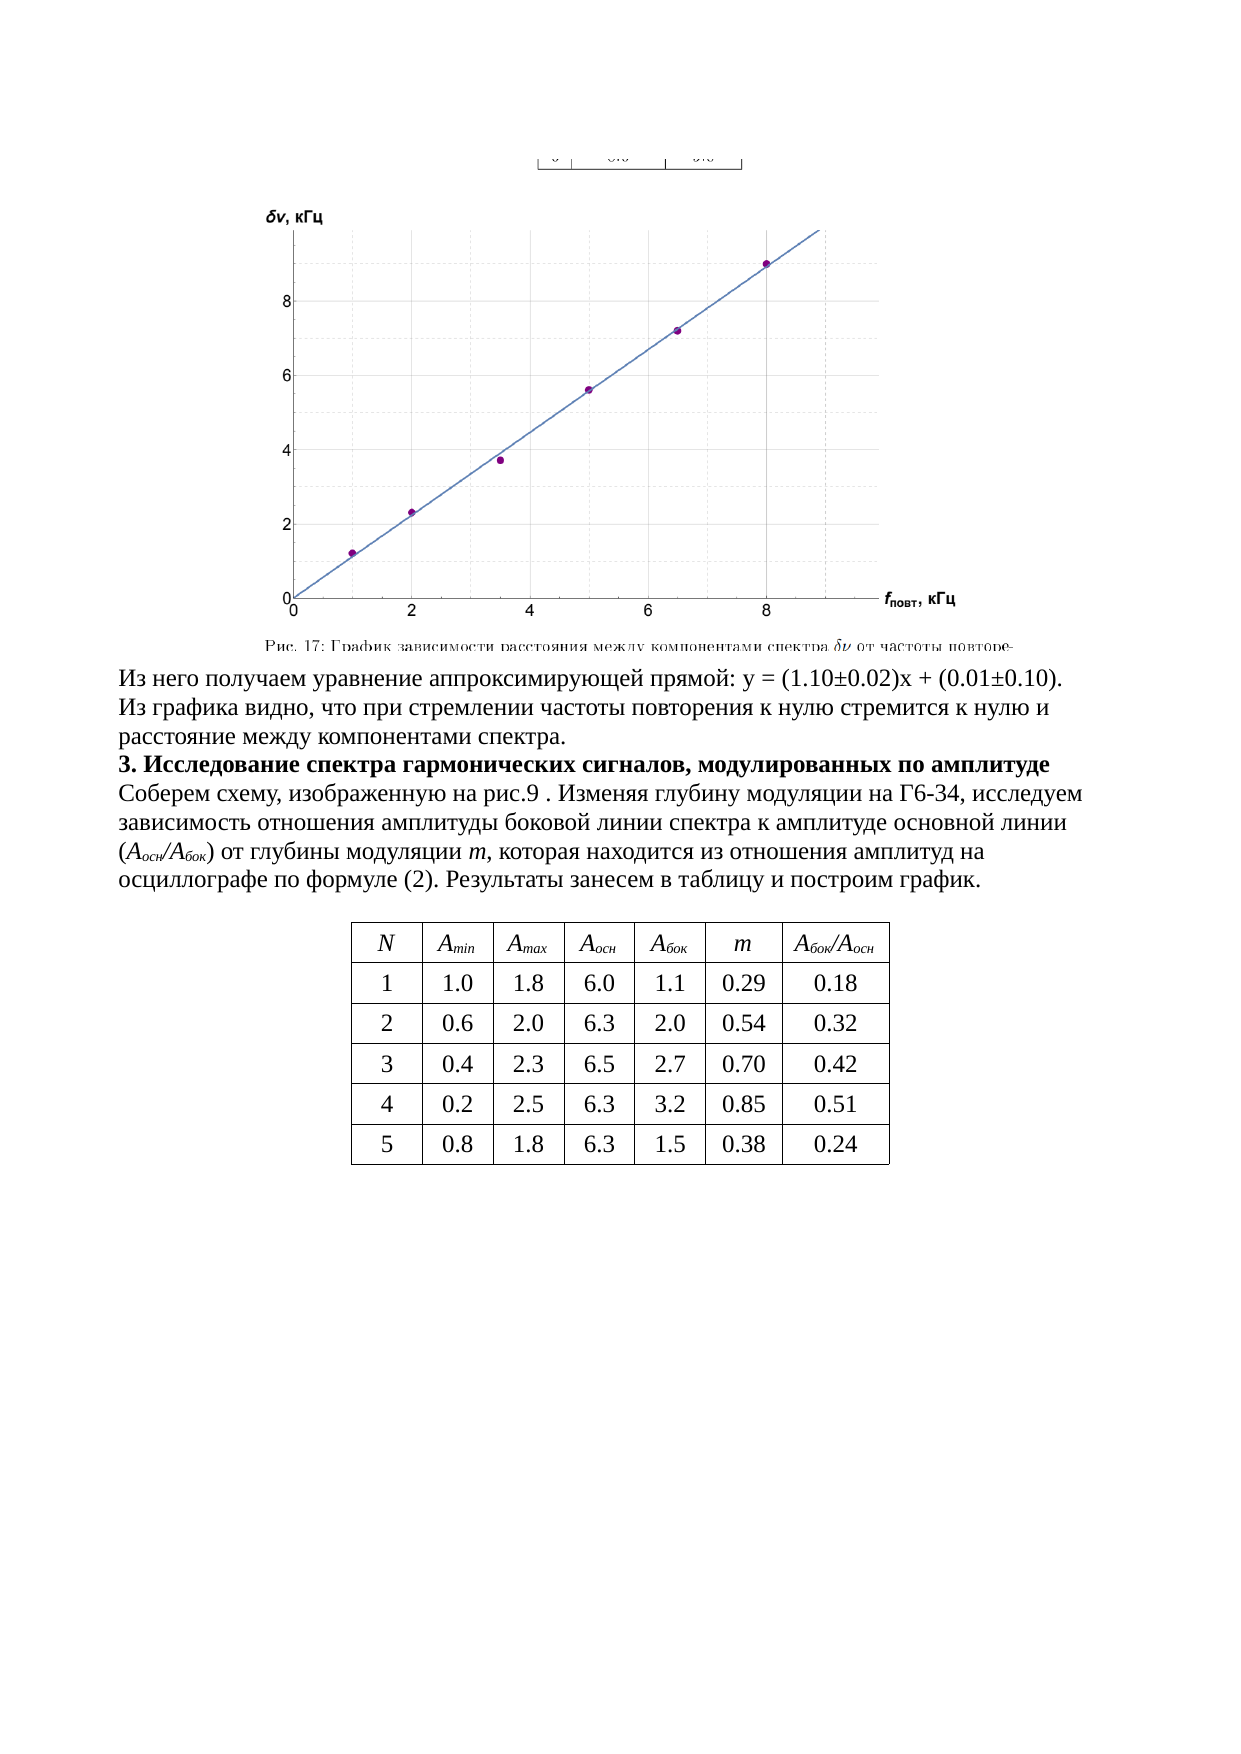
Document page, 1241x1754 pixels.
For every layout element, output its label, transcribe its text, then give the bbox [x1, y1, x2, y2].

table_cell 1.5 [635, 1125, 705, 1164]
table_cell 0.38 [706, 1125, 782, 1164]
table_cell 0.24 [783, 1125, 889, 1164]
text 3. Исследование спектра гармонических сигналов, модулированных по амплитуде [118, 749, 1122, 778]
table_cell 3.2 [635, 1084, 705, 1123]
table_cell 0.6 [423, 1004, 493, 1043]
text Из графика видно, что при стремлении частоты повторения к нулю стремится к нулю и расстояние между компонентами спектра. [118, 692, 1122, 749]
table_cell 6.0 [565, 963, 634, 1003]
table_cell 0.2 [423, 1084, 493, 1123]
table_header N [352, 923, 422, 962]
table_cell 1.1 [635, 963, 705, 1003]
table_cell 0.70 [706, 1044, 782, 1083]
table_cell 6.5 [565, 1044, 634, 1083]
table_cell 6.3 [565, 1004, 634, 1043]
table_cell 6.3 [565, 1125, 634, 1164]
table_cell 2.0 [494, 1004, 564, 1043]
table_cell 0.85 [706, 1084, 782, 1123]
table_cell 2.7 [635, 1044, 705, 1083]
text Из него получаем уравнение аппроксимирующей прямой: y = (1.10±0.02)x + (0.01±0.10). [118, 663, 1122, 692]
table_cell 2.5 [494, 1084, 564, 1123]
text Соберем схему, изображенную на рис.9 . Изменяя глубину модуляции на Г6-34, исследуем зависимость отношения амплитуды боковой линии спектра к амплитуде основной линии (Аосн/Абок) от глубины модуляции m, которая находится из отношения амплитуд на осциллографе по формуле (2). Результаты занесем в таблицу и построим график. [118, 778, 1122, 893]
table_cell 0.51 [783, 1084, 889, 1123]
picture [205, 159, 1035, 651]
table_cell 5 [352, 1125, 422, 1164]
table_cell 1.8 [494, 963, 564, 1003]
table_cell 6.3 [565, 1084, 634, 1123]
table_header Абок [635, 923, 705, 962]
table_header m [706, 923, 782, 962]
table_cell 1 [352, 963, 422, 1003]
table_cell 1.0 [423, 963, 493, 1003]
table_cell 3 [352, 1044, 422, 1083]
table_header Абок/Аосн [783, 923, 889, 962]
table_cell 0.54 [706, 1004, 782, 1043]
table_cell 4 [352, 1084, 422, 1123]
table_cell 2.0 [635, 1004, 705, 1043]
table_cell 0.8 [423, 1125, 493, 1164]
table_cell 0.18 [783, 963, 889, 1003]
table_cell 0.32 [783, 1004, 889, 1043]
table_header Amax [494, 923, 564, 962]
table_cell 0.29 [706, 963, 782, 1003]
table_cell 0.42 [783, 1044, 889, 1083]
table_cell 1.8 [494, 1125, 564, 1164]
table_cell 2.3 [494, 1044, 564, 1083]
table_cell 0.4 [423, 1044, 493, 1083]
table_header Amin [423, 923, 493, 962]
table_cell 2 [352, 1004, 422, 1043]
table_header Aосн [565, 923, 634, 962]
